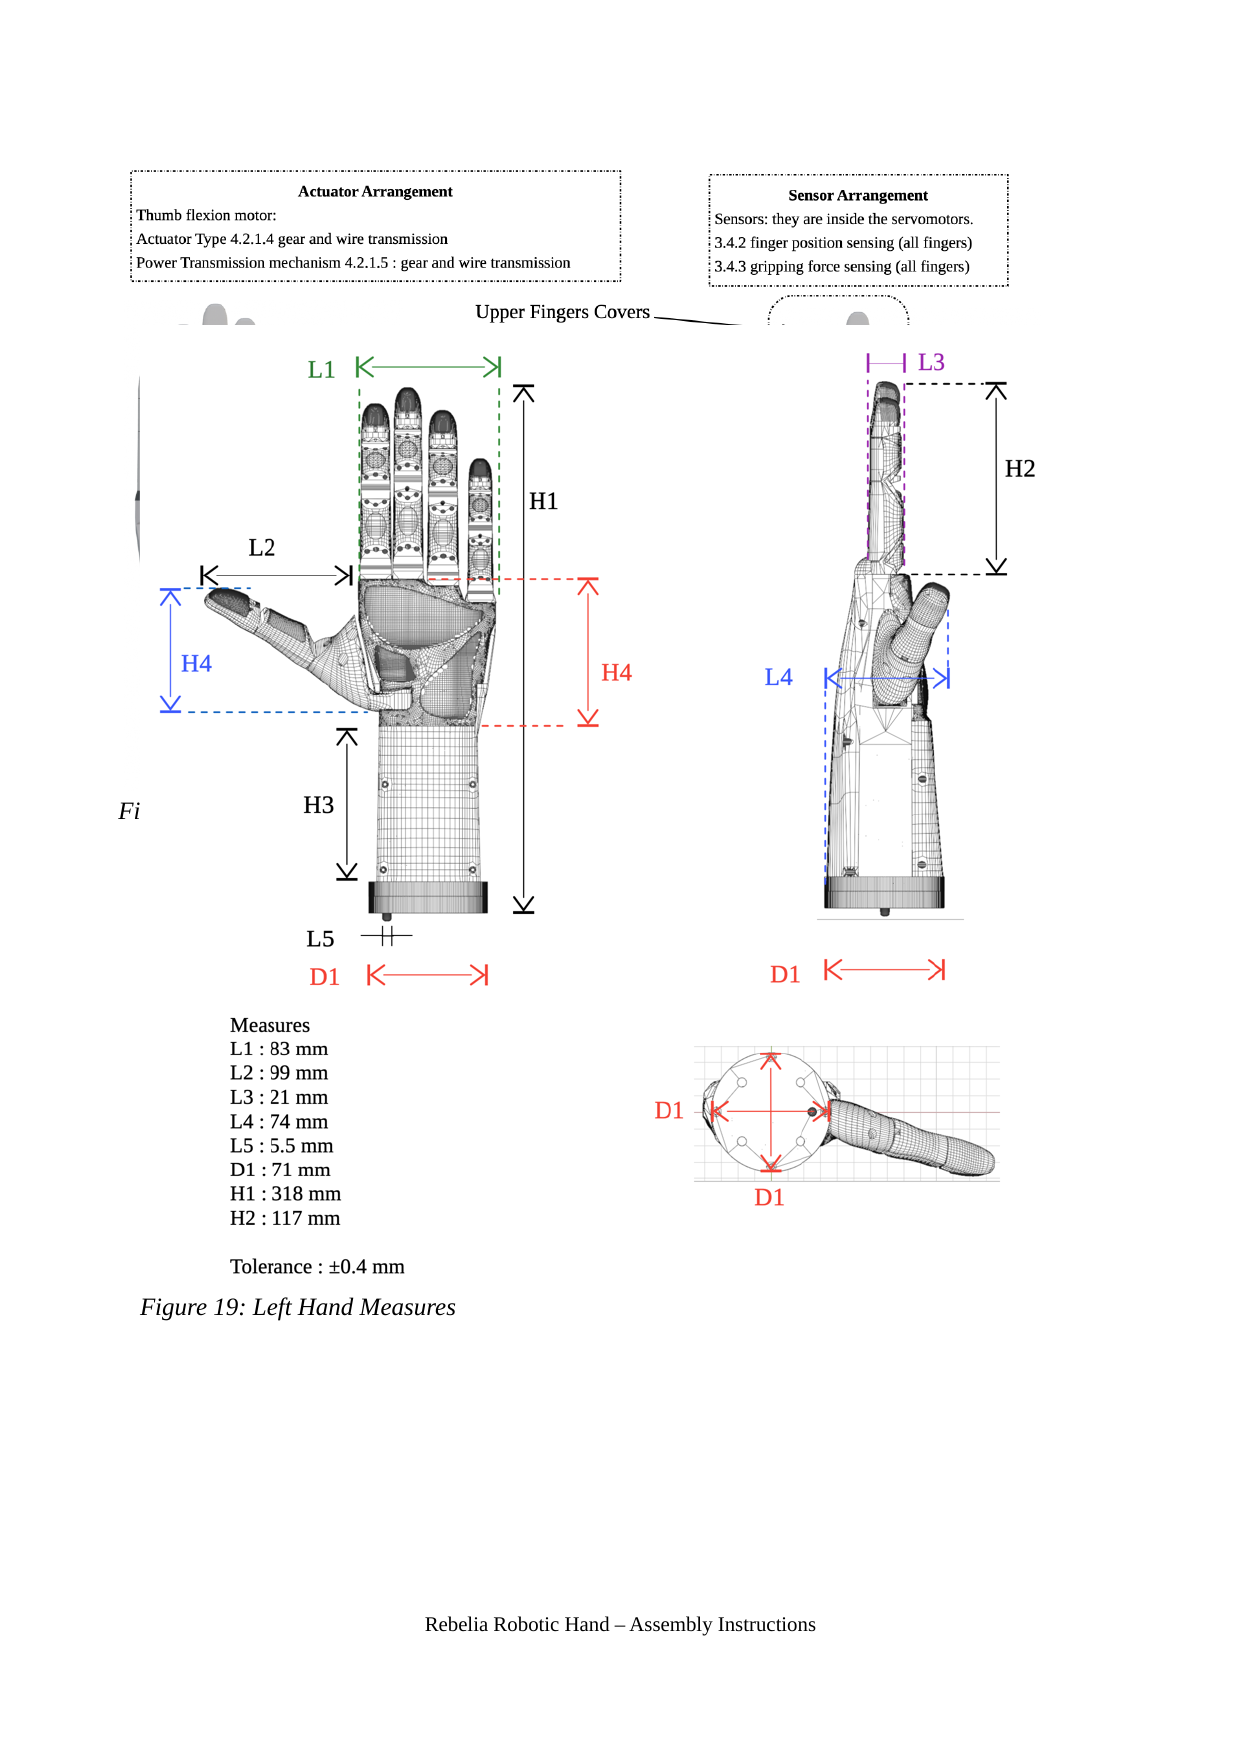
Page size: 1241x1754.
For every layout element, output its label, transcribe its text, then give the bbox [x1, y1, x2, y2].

picture [118, 166, 1067, 1293]
text Figure 19: Left Hand Measures [140, 1293, 1066, 1321]
